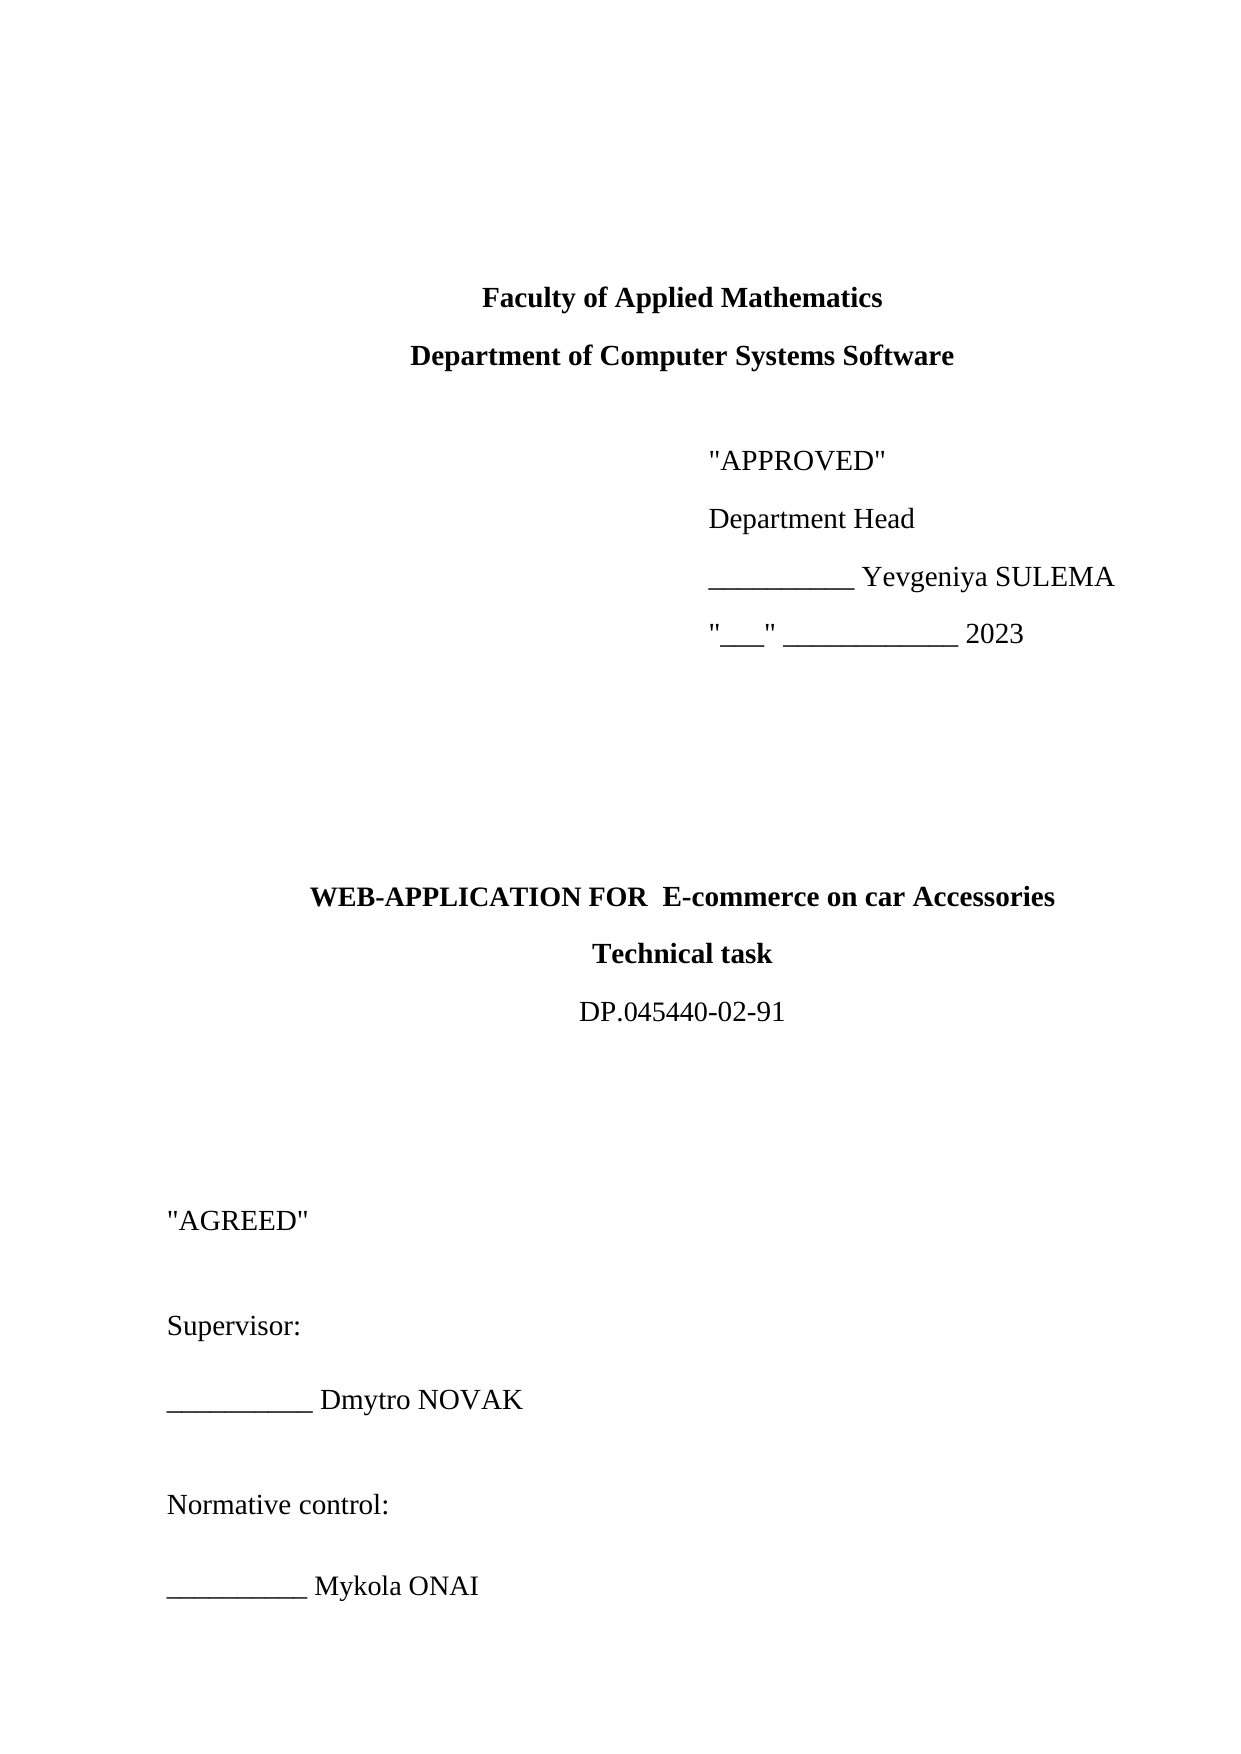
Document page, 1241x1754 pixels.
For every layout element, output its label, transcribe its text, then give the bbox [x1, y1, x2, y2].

text "___" ____________ 2023 [708, 616, 1152, 650]
text Department Head [708, 501, 1152, 535]
text Supervisor: [167, 1308, 1152, 1342]
text Faculty of Applied Mathematics [150, 280, 1214, 314]
text __________ Mykola ONAI [167, 1569, 613, 1602]
text "AGREED" [167, 1203, 1152, 1236]
text WEB-APPLICATION FOR E-commerce on car Accessories [150, 879, 1214, 912]
text Department of Computer Systems Software [150, 338, 1214, 371]
text __________ Yevgeniya SULEMA [708, 559, 1152, 592]
text DP.045440-02-91 [150, 994, 1214, 1028]
text "APPROVED" [708, 443, 1152, 477]
text Technical task [150, 937, 1214, 970]
table_header [152, 184, 163, 280]
text __________ Dmytro NOVAK [167, 1382, 1152, 1415]
text Normative control: [167, 1487, 613, 1521]
